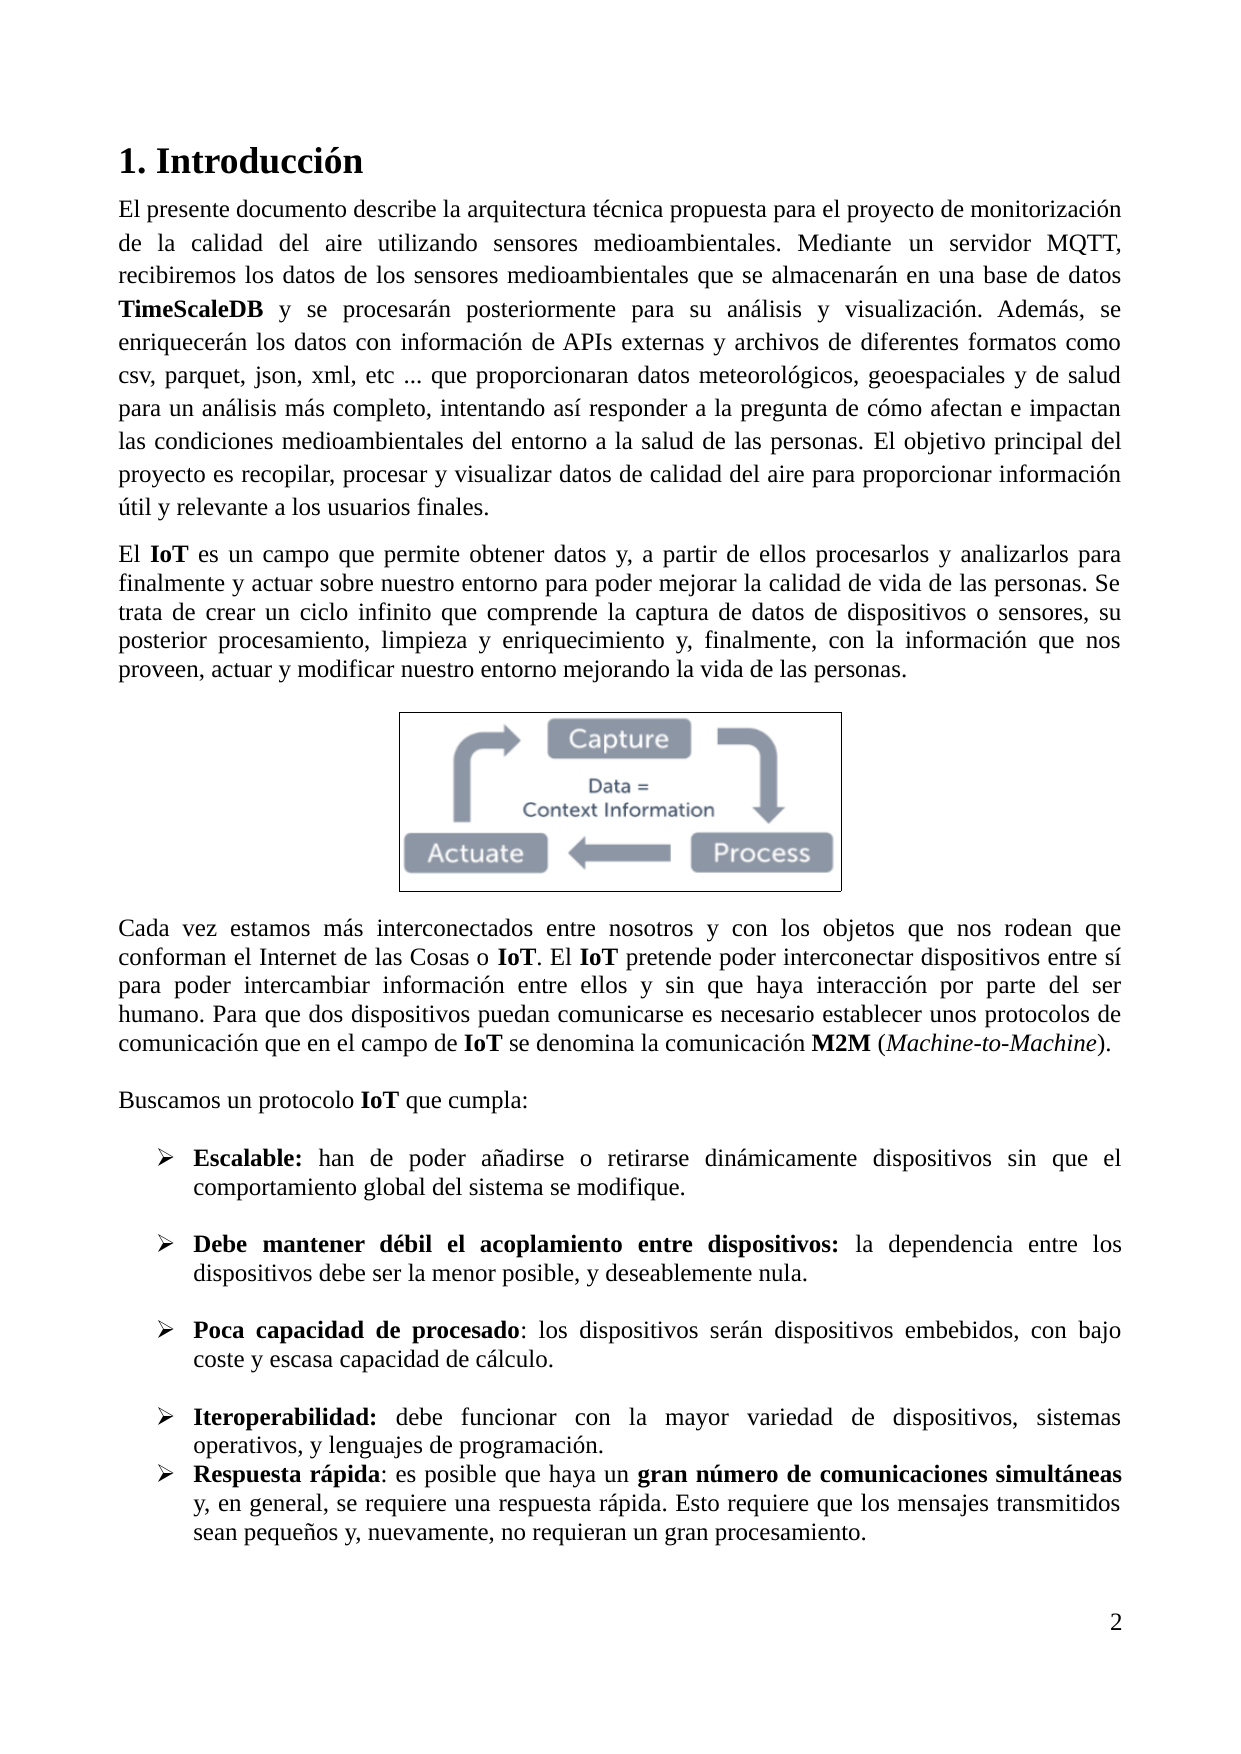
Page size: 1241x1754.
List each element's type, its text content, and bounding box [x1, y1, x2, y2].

text El IoT es un campo que permite obtener datos y, a partir de ellos procesarlos y analizarlos para finalmente y actuar sobre nuestro entorno para poder mejorar la calidad de vida de las personas. Se trata de crear un ciclo infinito que comprende la captura de datos de dispositivos o sensores, su posterior procesamiento, limpieza y enriquecimiento y, finalmente, con la información que nos proveen, actuar y modificar nuestro entorno mejorando la vida de las personas. [118, 539, 1122, 683]
list Escalable: han de poder añadirse o retirarse dinámicamente dispositivos sin que el comportamiento global del sistema se modifique. [156, 1143, 1122, 1201]
list Debe mantener débil el acoplamiento entre dispositivos: la dependencia entre los dispositivos debe ser la menor posible, y deseablemente nula. [156, 1229, 1122, 1287]
subtitle 1. Introducción [118, 139, 1122, 182]
text El presente documento describe la arquitectura técnica propuesta para el proyecto de monitorización de la calidad del aire utilizando sensores medioambientales. Mediante un servidor MQTT, recibiremos los datos de los sensores medioambientales que se almacenarán en una base de datos TimeScaleDB y se procesarán posteriormente para su análisis y visualización. Además, se enriquecerán los datos con información de APIs externas y archivos de diferentes formatos como csv, parquet, json, xml, etc ... que proporcionaran datos meteorológicos, geoespaciales y de salud para un análisis más completo, intentando así responder a la pregunta de cómo afectan e impactan las condiciones medioambientales del entorno a la salud de las personas. El objetivo principal del proyecto es recopilar, procesar y visualizar datos de calidad del aire para proporcionar información útil y relevante a los usuarios finales. [118, 194, 1122, 521]
list Respuesta rápida: es posible que haya un gran número de comunicaciones simultáneas y, en general, se requiere una respuesta rápida. Esto requiere que los mensajes transmitidos sean pequeños y, nuevamente, no requieran un gran procesamiento. [156, 1459, 1122, 1546]
picture [402, 715, 838, 888]
text Buscamos un protocolo IoT que cumpla: [118, 1086, 1122, 1114]
list Iteroperabilidad: debe funcionar con la mayor variedad de dispositivos, sistemas operativos, y lenguajes de programación. [156, 1402, 1122, 1459]
list Poca capacidad de procesado: los dispositivos serán dispositivos embebidos, con bajo coste y escasa capacidad de cálculo. [156, 1316, 1122, 1373]
text Cada vez estamos más interconectados entre nosotros y con los objetos que nos rodean que conforman el Internet de las Cosas o IoT. El IoT pretende poder interconectar dispositivos entre sí para poder intercambiar información entre ellos y sin que haya interacción por parte del ser humano. Para que dos dispositivos puedan comunicarse es necesario establecer unos protocolos de comunicación que en el campo de IoT se denomina la comunicación M2M (Machine-to-Machine). [118, 913, 1122, 1057]
